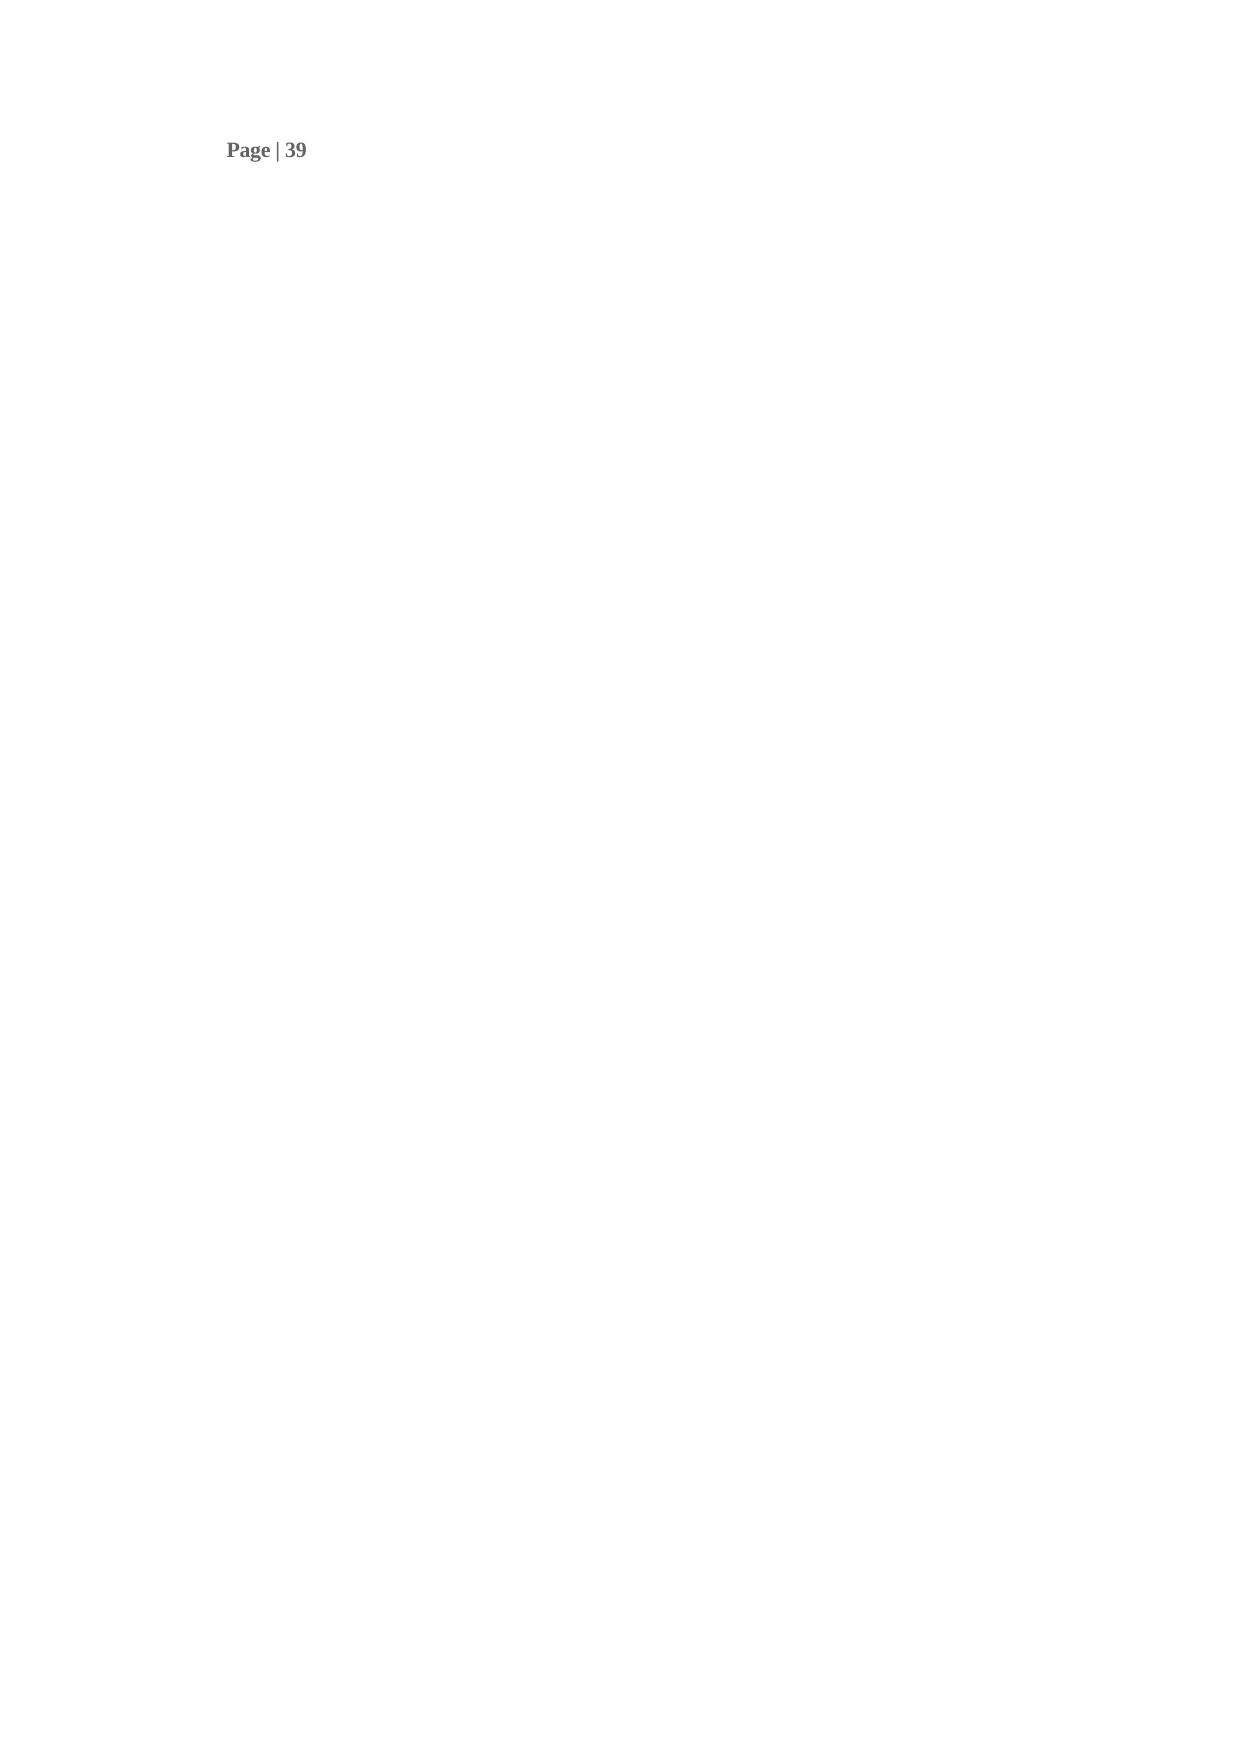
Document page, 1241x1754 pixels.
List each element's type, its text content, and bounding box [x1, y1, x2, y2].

text Page | 39 [150, 135, 569, 163]
